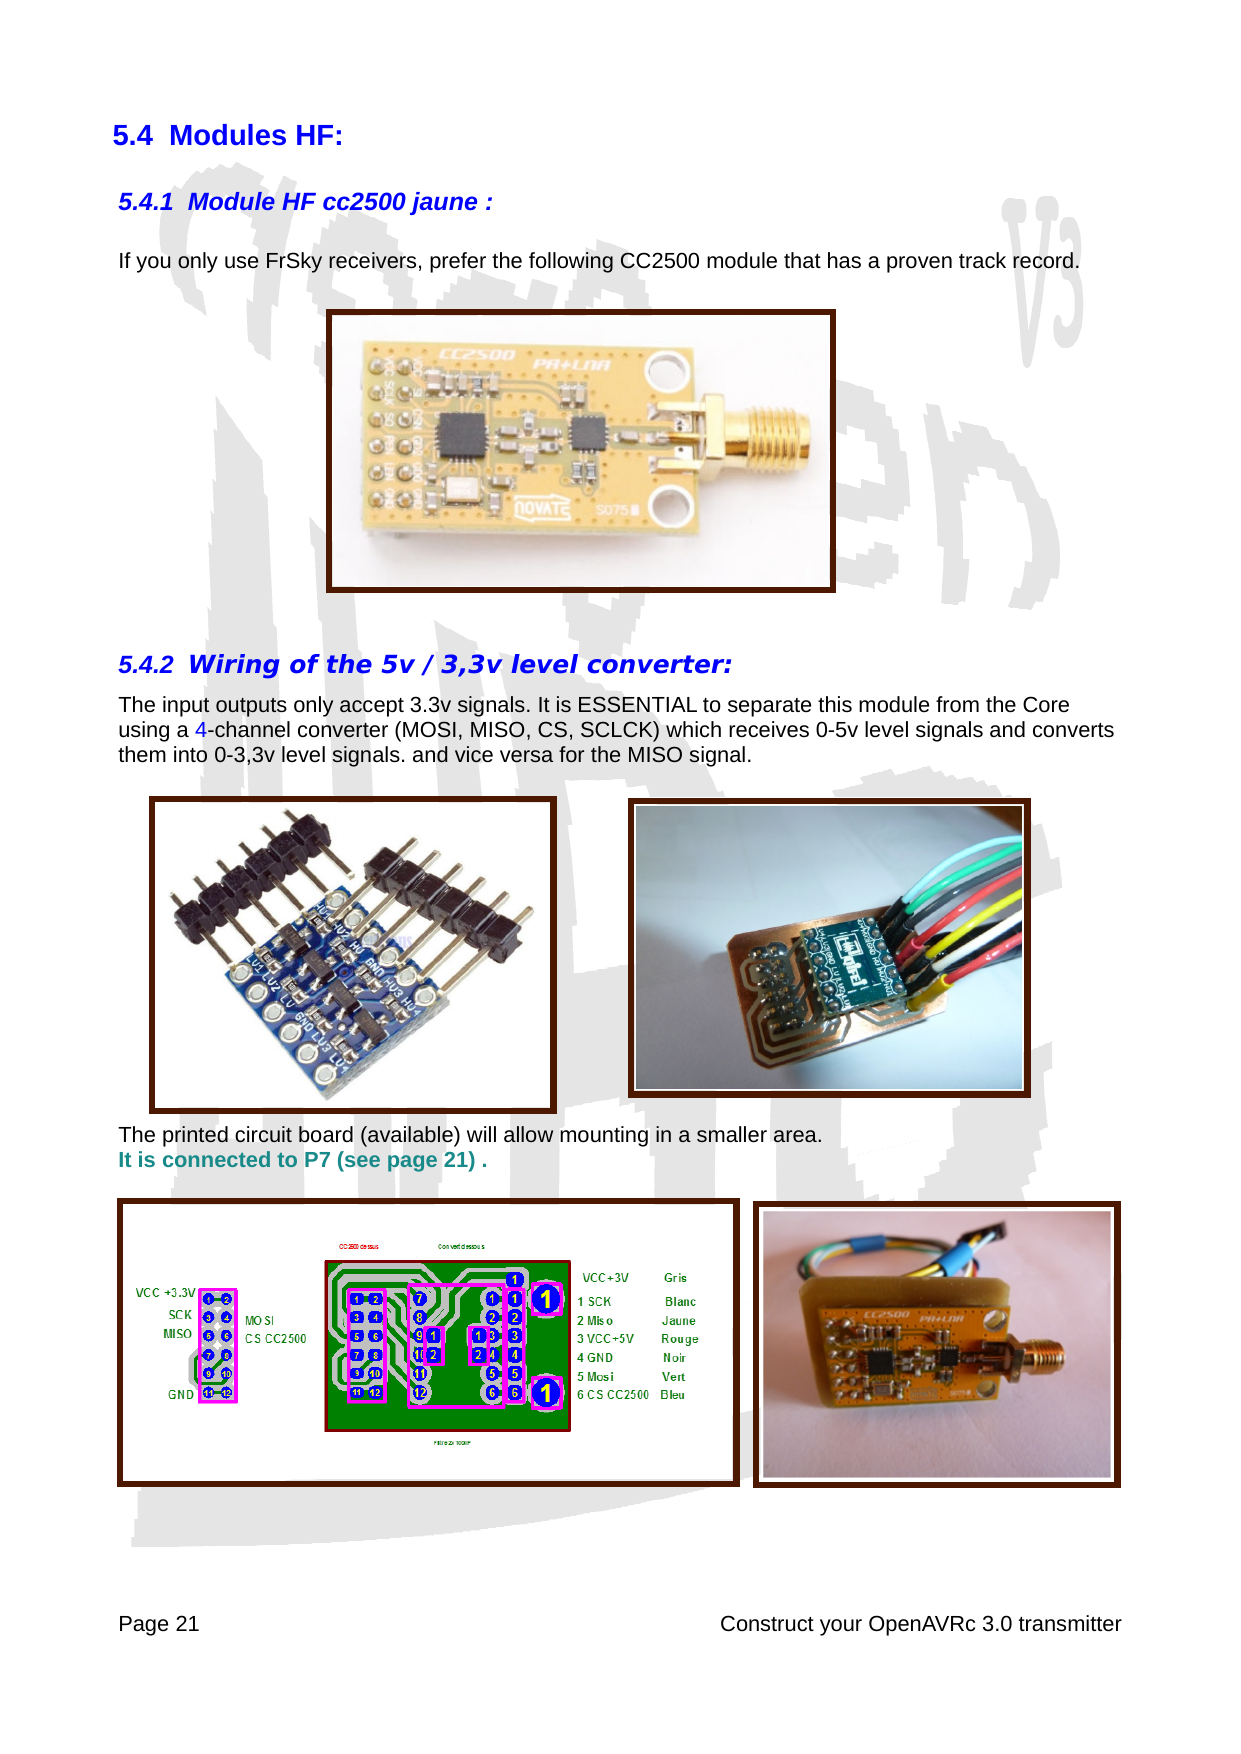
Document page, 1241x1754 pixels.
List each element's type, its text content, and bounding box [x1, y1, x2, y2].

picture [635, 804, 1024, 1091]
subtitle 5.4.2 Wiring of the 5v / 3,3v level converter: [118, 650, 1122, 679]
text It is connected to P7 (see page 21) . [118, 1147, 1122, 1172]
subtitle 5.4.1 Module HF cc2500 jaune : [118, 187, 1122, 216]
picture [125, 1205, 732, 1479]
picture [761, 1209, 1113, 1480]
text The input outputs only accept 3.3v signals. It is ESSENTIAL to separate this module from the Core using a 4-channel converter (MOSI, MISO, CS, SCLCK) which receives 0-5v level signals and converts them into 0-3,3v level signals. and vice versa for the MISO signal. [118, 692, 1122, 767]
text If you only use FrSky receivers, prefer the following CC2500 module that has a proven track record. [118, 247, 1122, 273]
subtitle 5.4 Modules HF: [112, 118, 1122, 152]
picture [333, 316, 829, 586]
text The printed circuit board (available) will allow mounting in a smaller area. [118, 1122, 1122, 1147]
picture [156, 803, 549, 1107]
